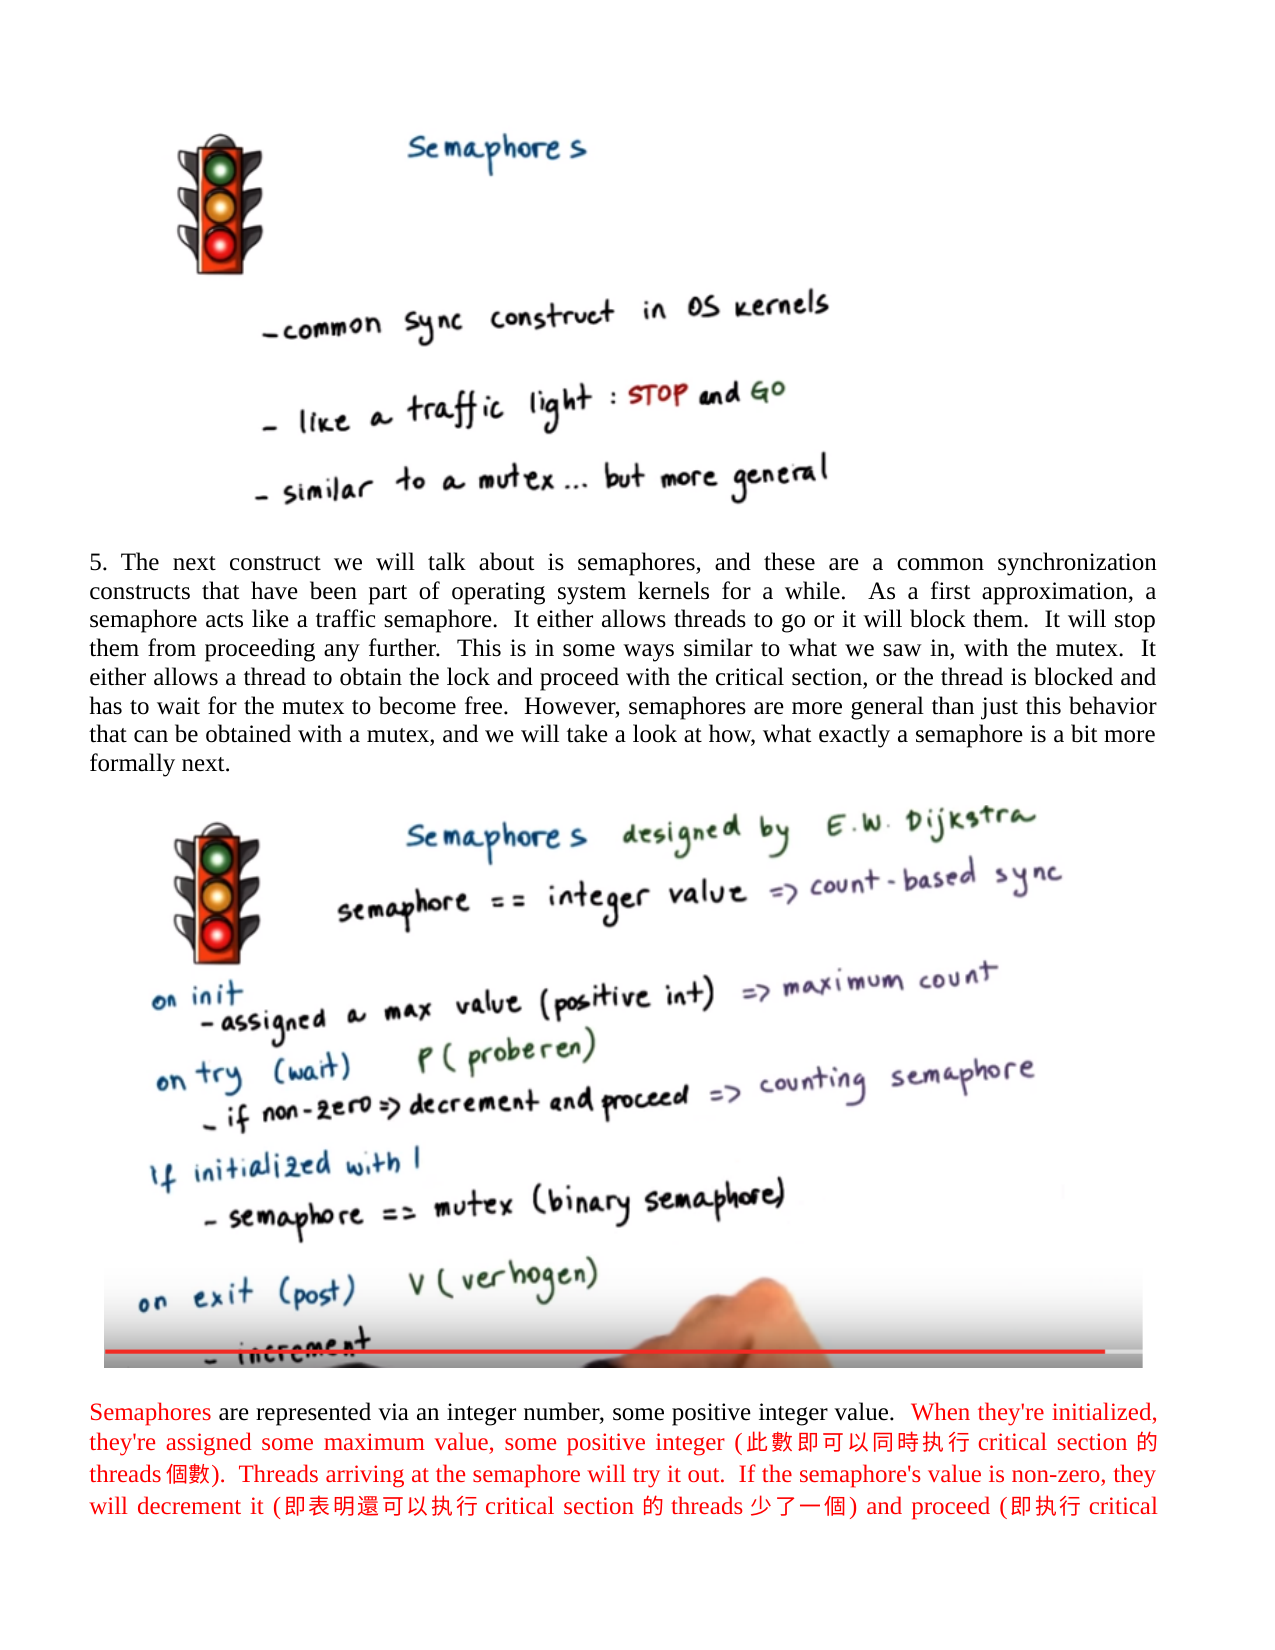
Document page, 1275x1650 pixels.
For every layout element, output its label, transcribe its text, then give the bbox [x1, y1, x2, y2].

picture [104, 805, 1143, 1368]
picture [104, 118, 1143, 519]
text 5. The next construct we will talk about is semaphores, and these are a common synchronization constructs that have been part of operating system kernels for a while. As a first approximation, a semaphore acts like a traffic semaphore. It either allows threads to go or it will block them. It will stop them from proceeding any further. This is in some ways similar to what we saw in, with the mutex. It either allows a thread to obtain the lock and proceed with the critical section, or the thread is blocked and has to wait for the mutex to become free. However, semaphores are more general than just this behavior that can be obtained with a mutex, and we will take a look at how, what exactly a semaphore is a bit more formally next. [89, 547, 1158, 777]
text Semaphores are represented via an integer number, some positive integer value. When they're initialized, they're assigned some maximum value, some positive integer (此數即可以同時执行critical section的threads個數). Threads arriving at the semaphore will try it out. If the semaphore's value is non-zero, they will decrement it (即表明還可以执行critical section的threads少了一個) and proceed (即执行critical [89, 1397, 1158, 1520]
